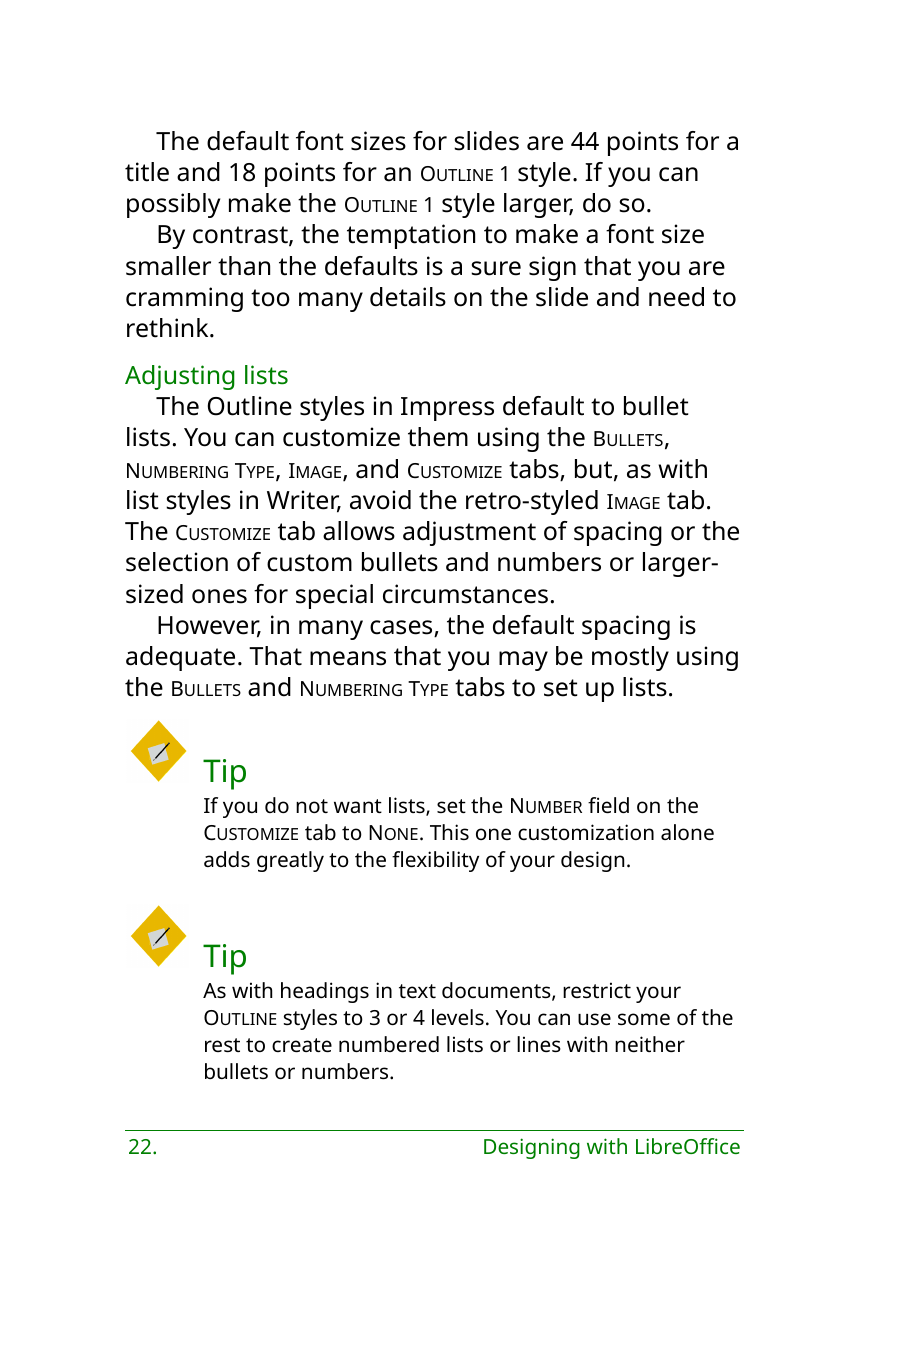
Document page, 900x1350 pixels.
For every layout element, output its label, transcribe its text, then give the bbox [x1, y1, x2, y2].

text As with headings in text documents, restrict your Outline styles to 3 or 4 levels. You can use some of the rest to create numbered lists or lines with neither bullets or numbers. [203, 977, 744, 1085]
text By contrast, the temptation to make a font size smaller than the defaults is a sure sign that you are cramming too many details on the slide and need to rethink. [125, 219, 744, 344]
subtitle Adjusting lists [125, 359, 744, 391]
text The default font sizes for slides are 44 points for a title and 18 points for an Outline 1 style. If you can possibly make the Outline 1 style larger, do so. [125, 125, 744, 219]
list Tip [125, 904, 744, 977]
text If you do not want lists, set the Number field on the Customize tab to None. This one customization alone adds greatly to the flexibility of your design. [203, 791, 744, 873]
picture [126, 719, 189, 783]
text The Outline styles in Impress default to bullet lists. You can customize them using the Bullets, Numbering Type, Image, and Customize tabs, but, as with list styles in Writer, avoid the retro-styled Image tab. The Customize tab allows adjustment of spacing or the selection of custom bullets and numbers or larger-sized ones for special circumstances. [125, 391, 744, 609]
picture [126, 904, 189, 968]
list Tip [125, 719, 744, 791]
text However, in many cases, the default spacing is adequate. That means that you may be mostly using the Bullets and Numbering Type tabs to set up lists. [125, 609, 744, 703]
